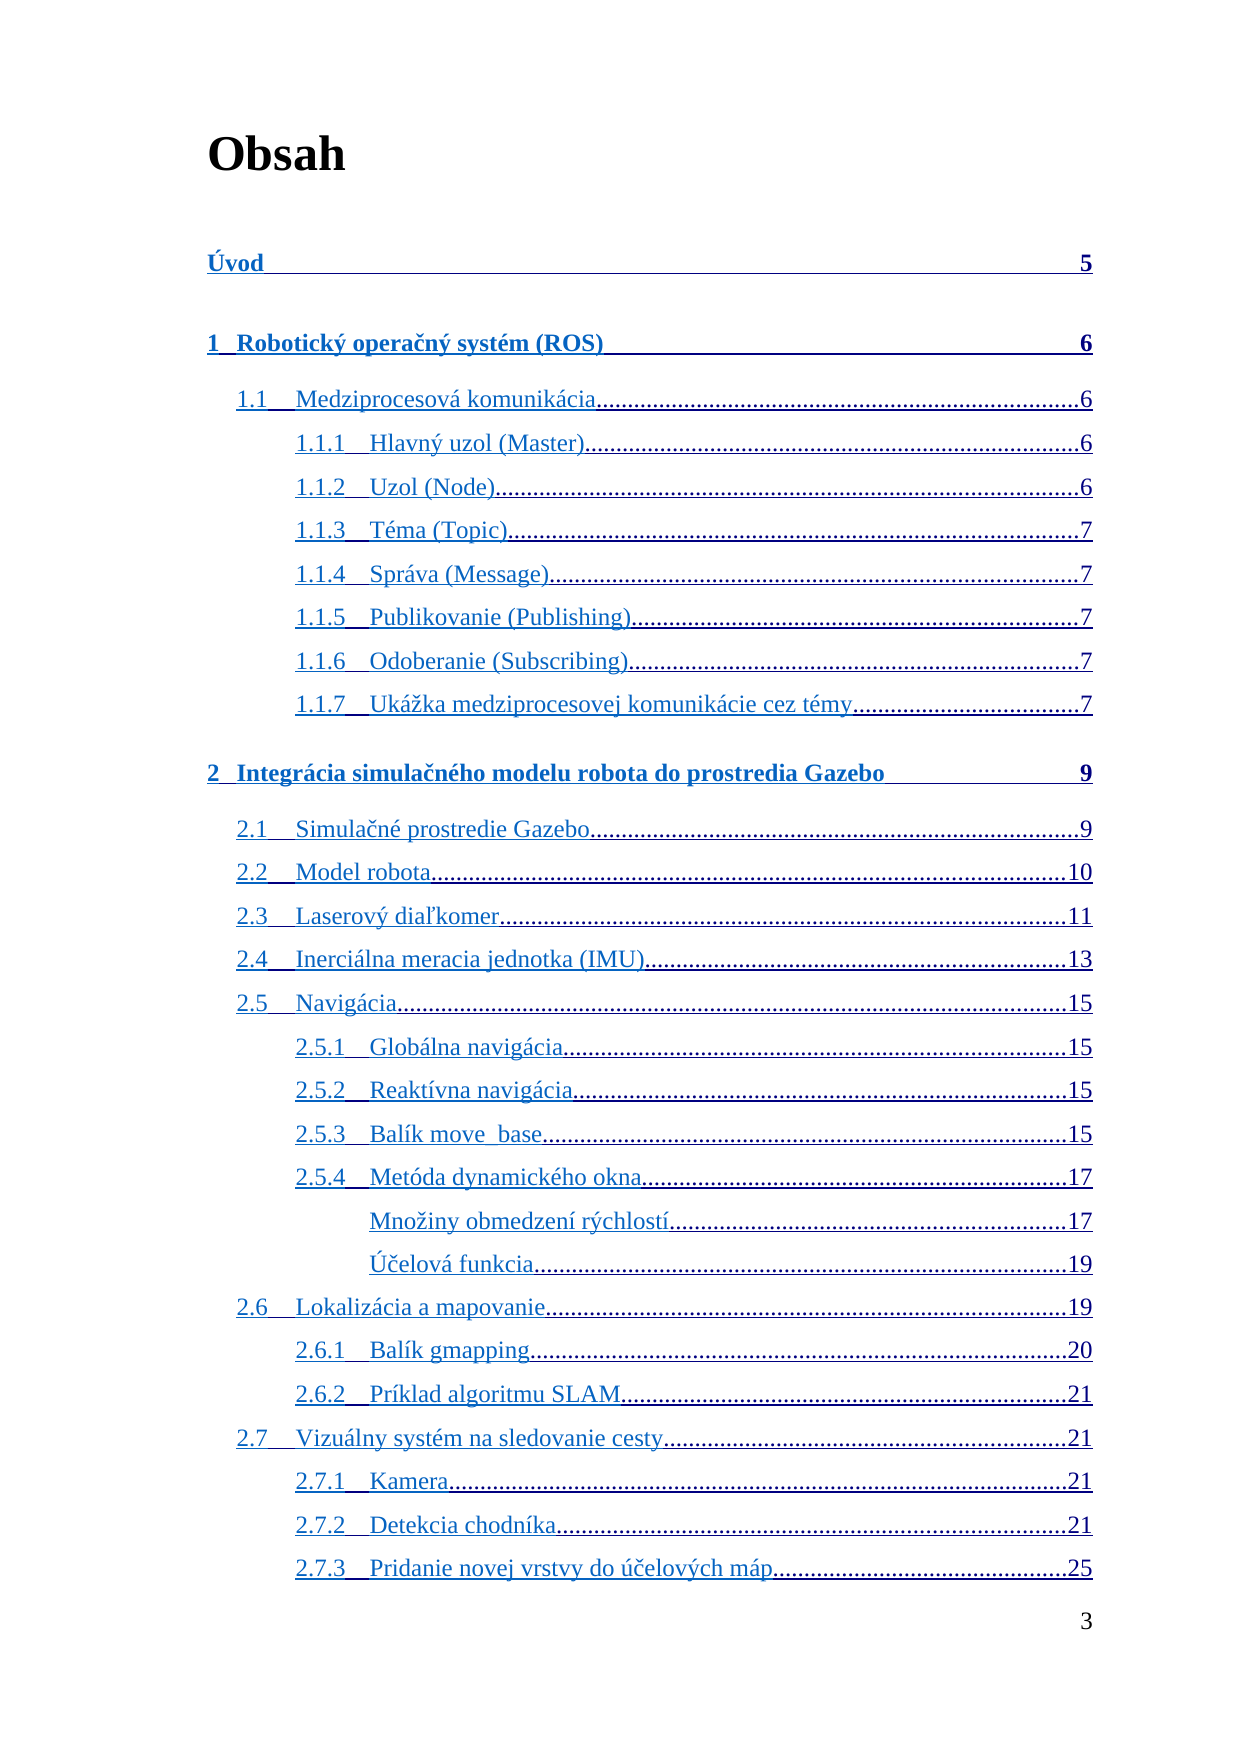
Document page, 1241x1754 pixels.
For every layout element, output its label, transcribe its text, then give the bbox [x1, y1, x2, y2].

text 2.5 Navigácia 15 [236, 988, 1092, 1013]
text 1.1.7 Ukážka medziprocesovej komunikácie cez témy 7 [295, 689, 1092, 714]
text 2.6.2 Príklad algoritmu SLAM 21 [295, 1379, 1092, 1404]
text Množiny obmedzení rýchlostí 17 [369, 1206, 1092, 1231]
text 2.7 Vizuálny systém na sledovanie cesty 21 [236, 1423, 1092, 1448]
text 1.1.3 Téma (Topic) 7 [295, 515, 1092, 540]
text 2.6 Lokalizácia a mapovanie 19 [236, 1292, 1092, 1317]
text 2.7.2 Detekcia chodníka 21 [295, 1510, 1092, 1535]
text 2.1 Simulačné prostredie Gazebo 9 [236, 814, 1092, 839]
text 2.7.1 Kamera 21 [295, 1466, 1092, 1491]
text Úvod 5 [207, 248, 1092, 273]
text 1.1.6 Odoberanie (Subscribing) 7 [295, 646, 1092, 671]
text 2.5.3 Balík move_base 15 [295, 1119, 1092, 1144]
text 1.1 Medziprocesová komunikácia 6 [236, 384, 1092, 409]
text 1.1.4 Správa (Message) 7 [295, 559, 1092, 584]
text 2.5.1 Globálna navigácia 15 [295, 1032, 1092, 1057]
text 1 Robotický operačný systém (ROS) 6 [207, 328, 1092, 353]
text 1.1.5 Publikovanie (Publishing) 7 [295, 602, 1092, 627]
text 2.5.2 Reaktívna navigácia 15 [295, 1075, 1092, 1100]
text 2 Integrácia simulačného modelu robota do prostredia Gazebo 9 [207, 758, 1092, 783]
text 2.4 Inerciálna meracia jednotka (IMU) 13 [236, 944, 1092, 969]
text 2.2 Model robota 10 [236, 857, 1092, 882]
text 2.7.3 Pridanie novej vrstvy do účelových máp 25 [295, 1553, 1092, 1578]
text 2.6.1 Balík gmapping 20 [295, 1336, 1092, 1361]
text 1.1.2 Uzol (Node) 6 [295, 472, 1092, 497]
text Obsah [207, 124, 1092, 181]
text Účelová funkcia 19 [369, 1249, 1092, 1274]
text 1.1.1 Hlavný uzol (Master) 6 [295, 428, 1092, 453]
text 2.3 Laserový diaľkomer 11 [236, 901, 1092, 926]
text 2.5.4 Metóda dynamického okna 17 [295, 1162, 1092, 1187]
